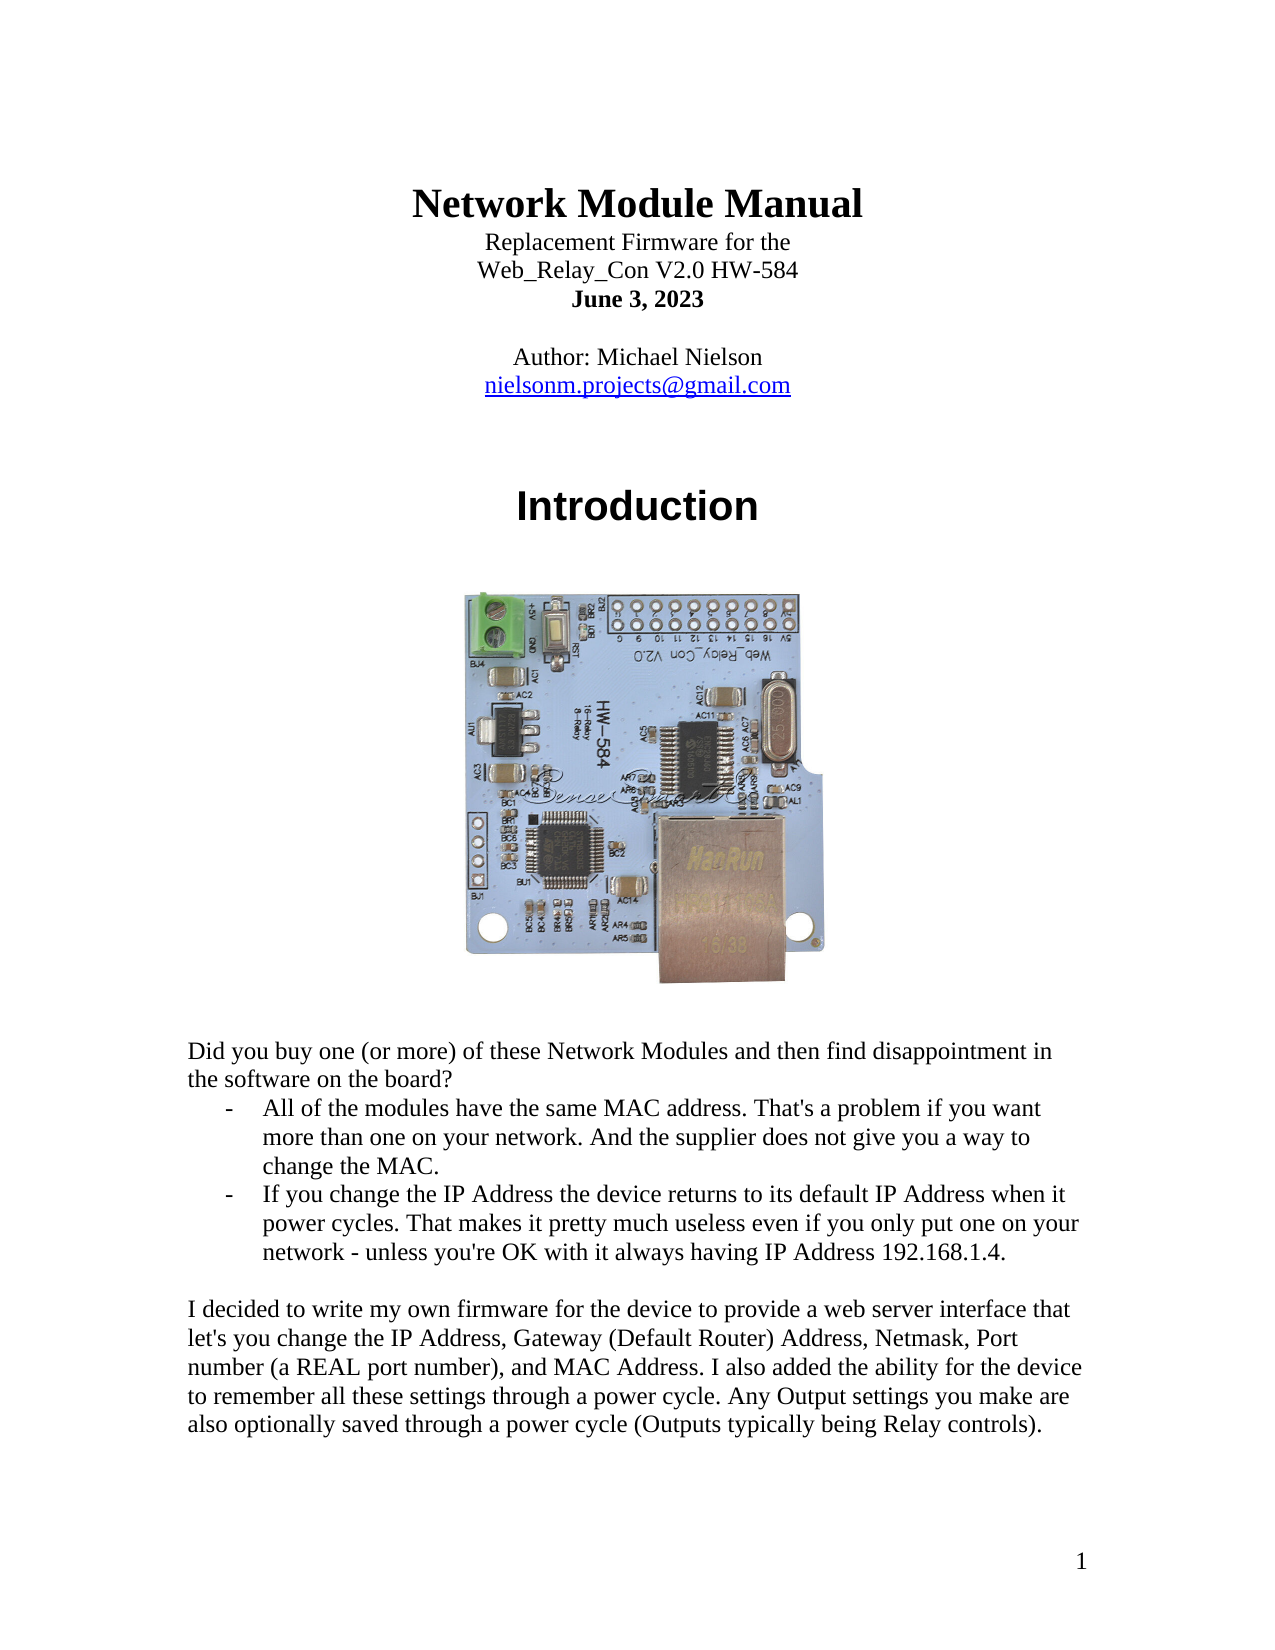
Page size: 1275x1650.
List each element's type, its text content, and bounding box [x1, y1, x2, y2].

text Network Module Manual [187, 179, 1087, 227]
text Did you buy one (or more) of these Network Modules and then find disappointment in the software on the board? [187, 1036, 1087, 1093]
list All of the modules have the same MAC address. That's a problem if you want more than one on your network. And the supplier does not give you a way to change the MAC. [225, 1093, 1087, 1179]
list If you change the IP Address the device returns to its default IP Address when it power cycles. That makes it pretty much useless even if you only put one on your network - unless you're OK with it always having IP Address 192.168.1.4. [225, 1179, 1087, 1266]
text Author: Michael Nielson [187, 342, 1087, 370]
text nielsonm.projects@gmail.com [187, 370, 1087, 399]
text Web_Relay_Con V2.0 HW-584 [187, 255, 1087, 284]
subtitle Introduction [187, 482, 1087, 529]
text I decided to write my own firmware for the device to provide a web server interface that let's you change the IP Address, Gateway (Default Router) Address, Netmask, Port number (a REAL port number), and MAC Address. I also added the ability for the device to remember all these settings through a power cycle. Any Output settings you make are also optionally saved through a power cycle (Outputs typically being Relay controls). [187, 1294, 1087, 1438]
text Replacement Firmware for the [187, 227, 1087, 255]
text June 3, 2023 [187, 284, 1087, 313]
picture [387, 536, 888, 1036]
